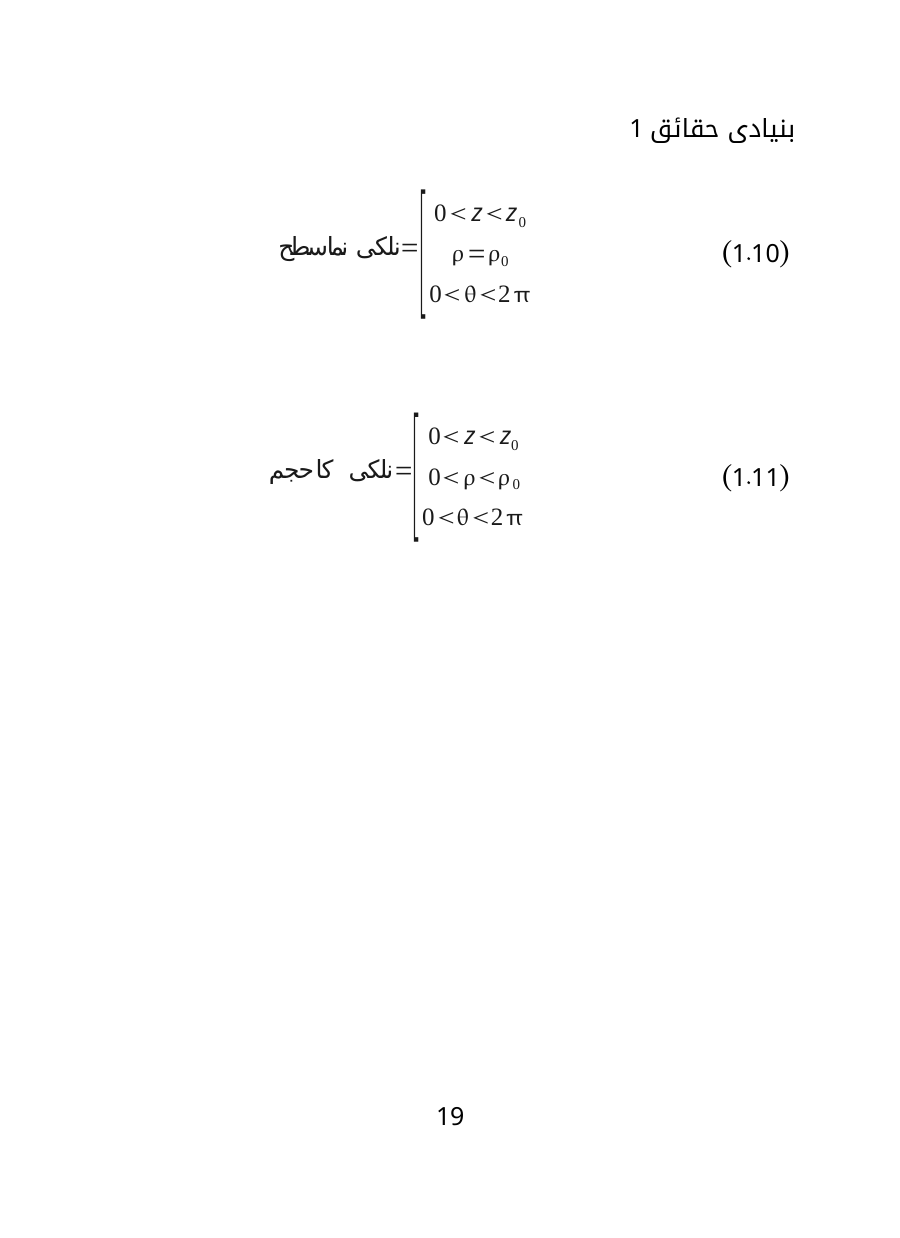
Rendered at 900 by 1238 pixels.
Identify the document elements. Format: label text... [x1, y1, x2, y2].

table_header (1.11) [694, 406, 795, 562]
table_header (1.10) [696, 182, 795, 338]
table_header [105, 406, 694, 562]
table_header [105, 182, 696, 338]
